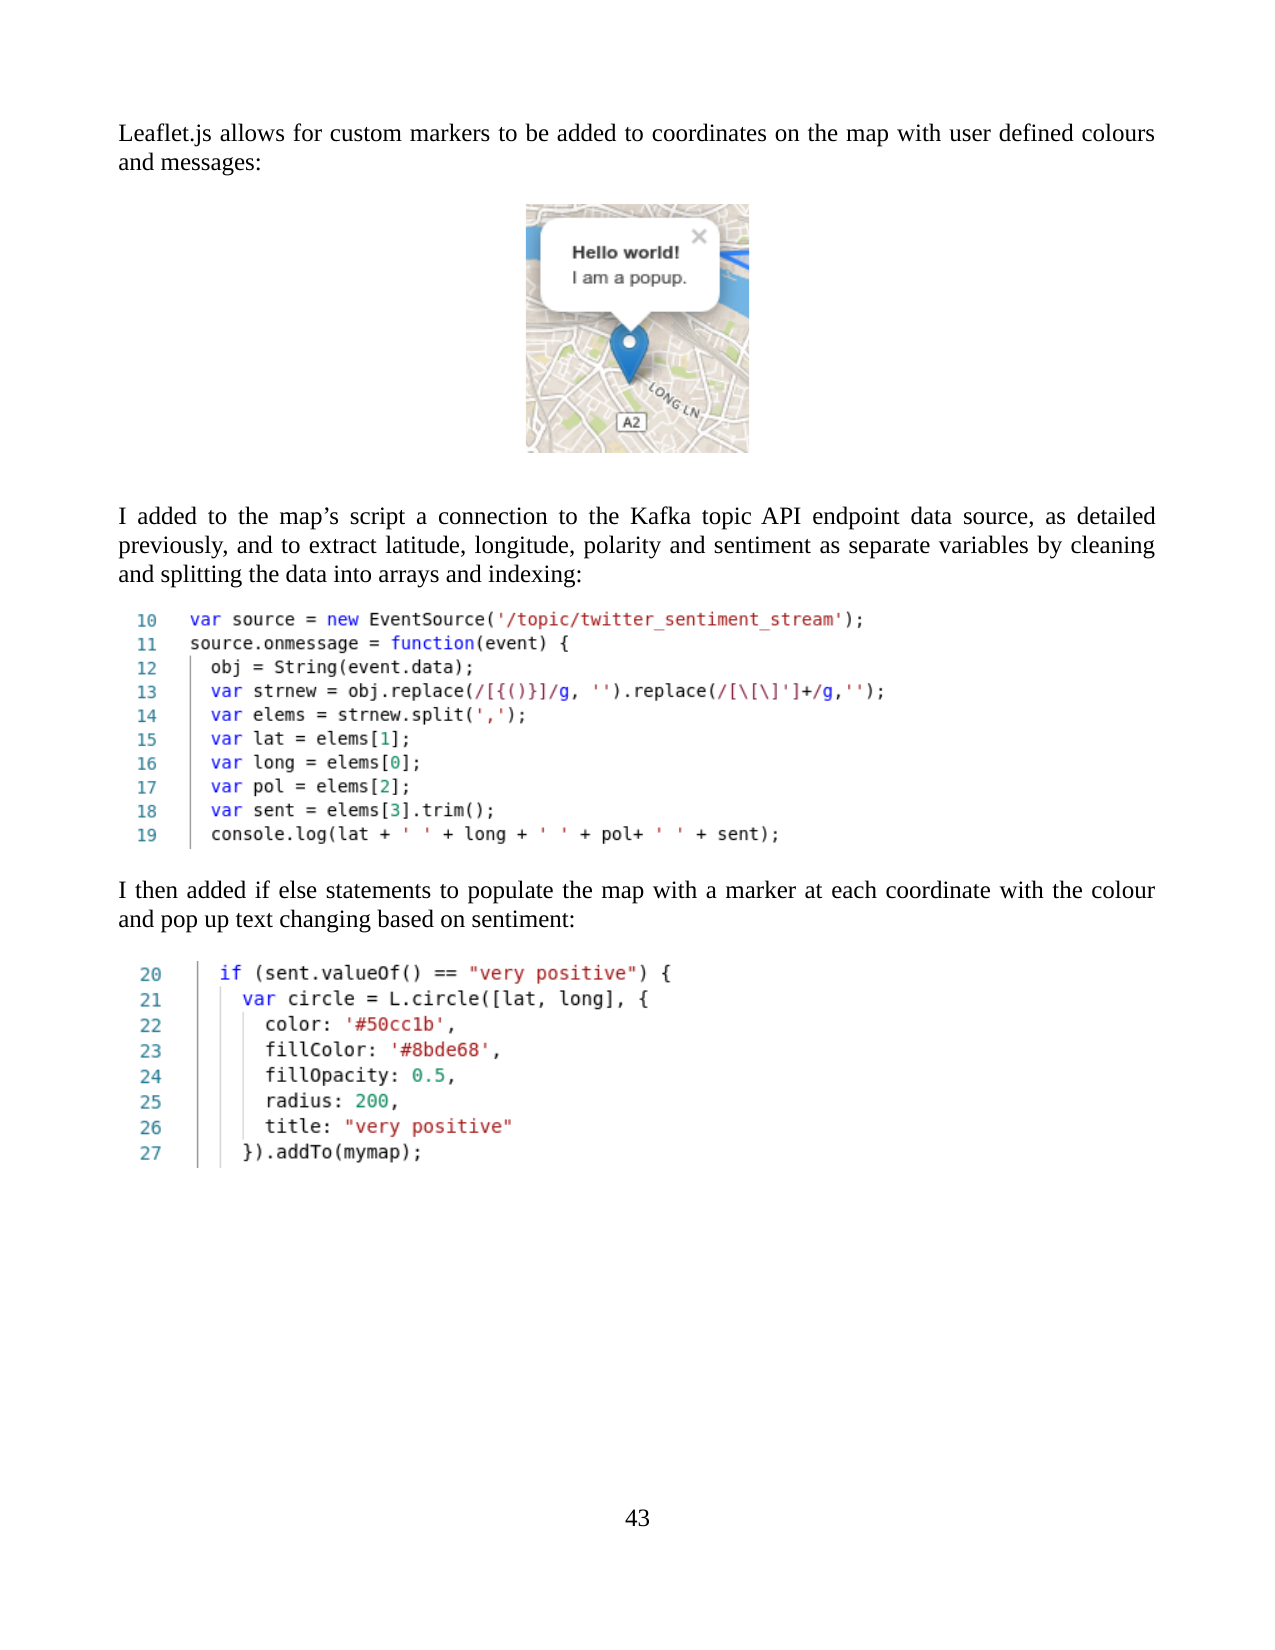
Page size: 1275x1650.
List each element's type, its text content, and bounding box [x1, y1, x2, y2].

text Leaflet.js allows for custom markers to be added to coordinates on the map with user defined colours and messages: [118, 118, 1157, 176]
text I added to the map’s script a connection to the Kafka topic API endpoint data source, as detailed previously, and to extract latitude, longitude, polarity and sentiment as separate variables by cleaning and splitting the data into arrays and indexing: [118, 501, 1157, 588]
picture [525, 204, 750, 453]
picture [111, 608, 951, 849]
picture [126, 961, 696, 1168]
text I then added if else statements to populate the map with a marker at each coordinate with the colour and pop up text changing based on sentiment: [118, 875, 1157, 933]
